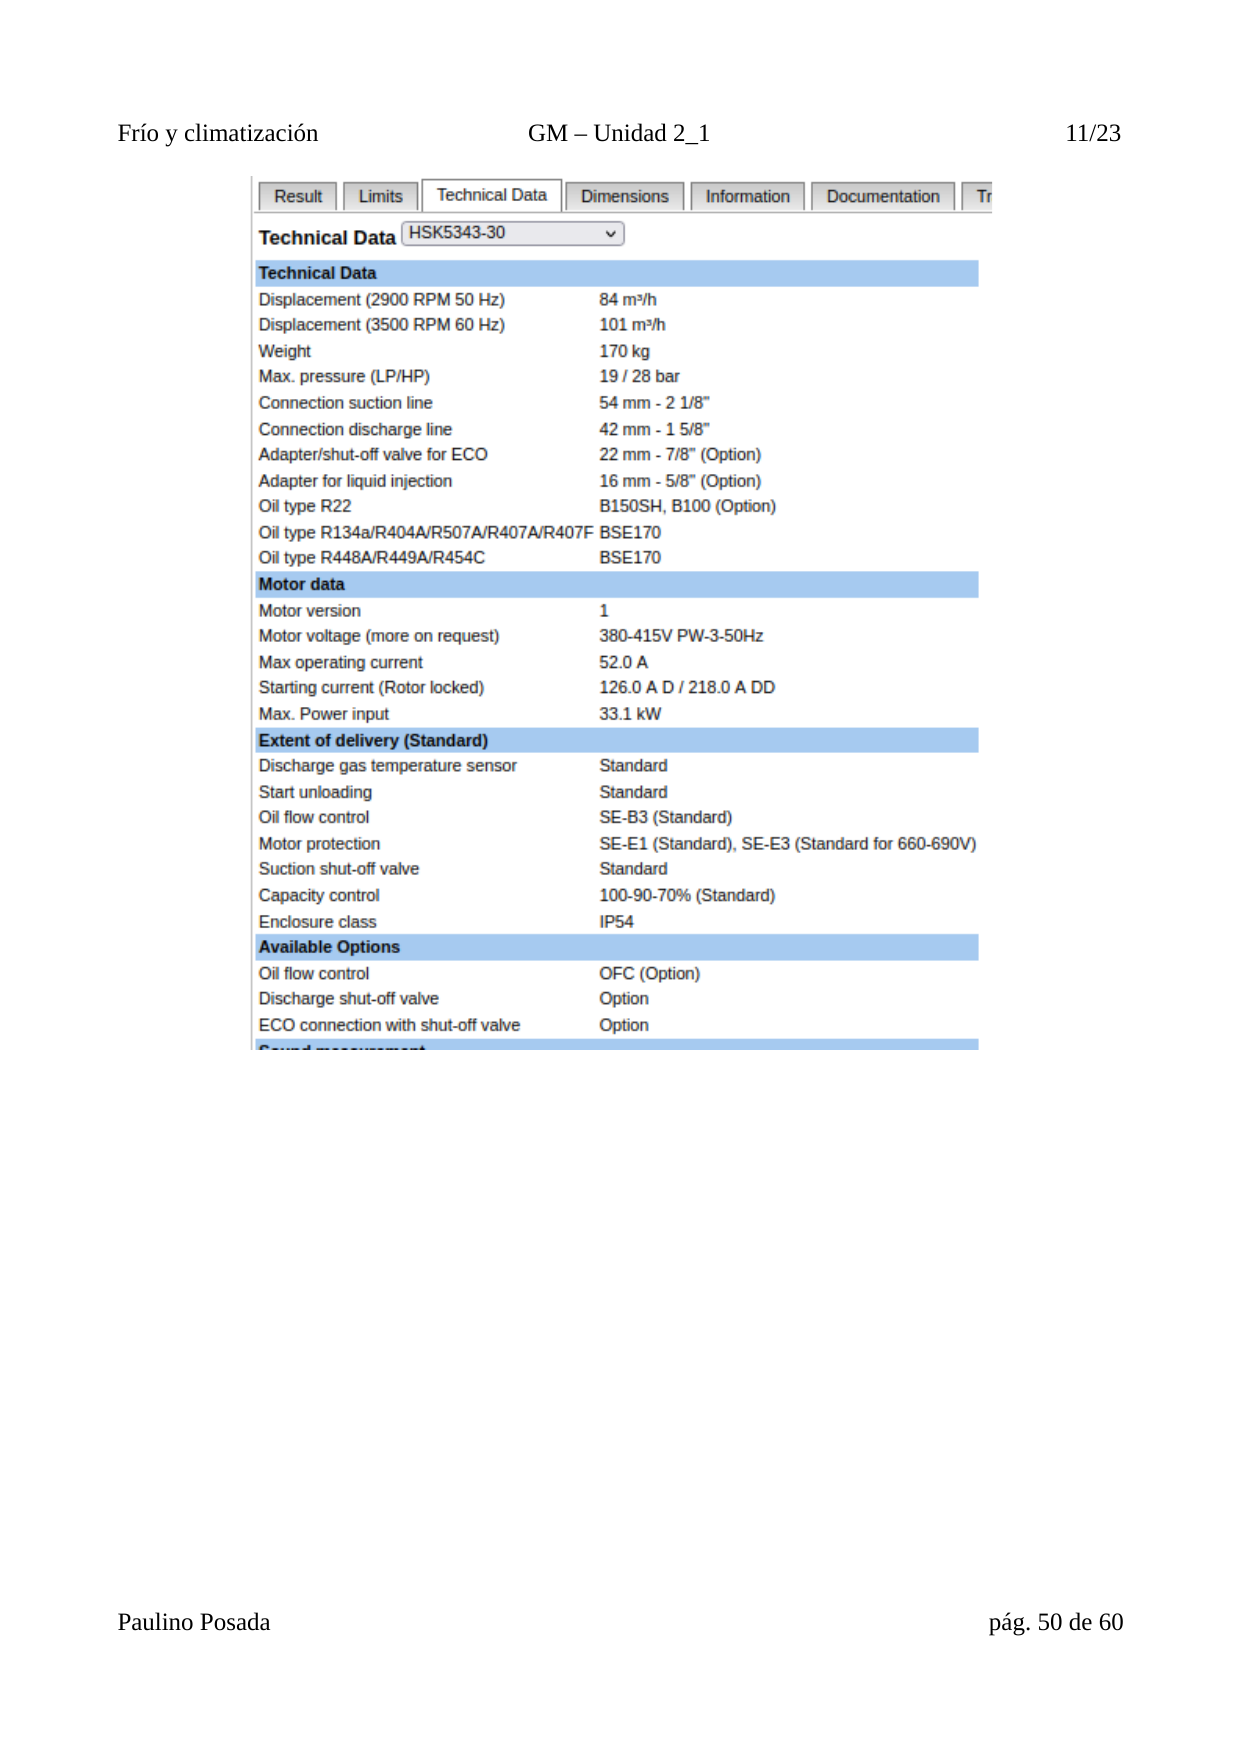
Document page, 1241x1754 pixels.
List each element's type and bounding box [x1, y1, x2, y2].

picture [248, 176, 993, 1050]
